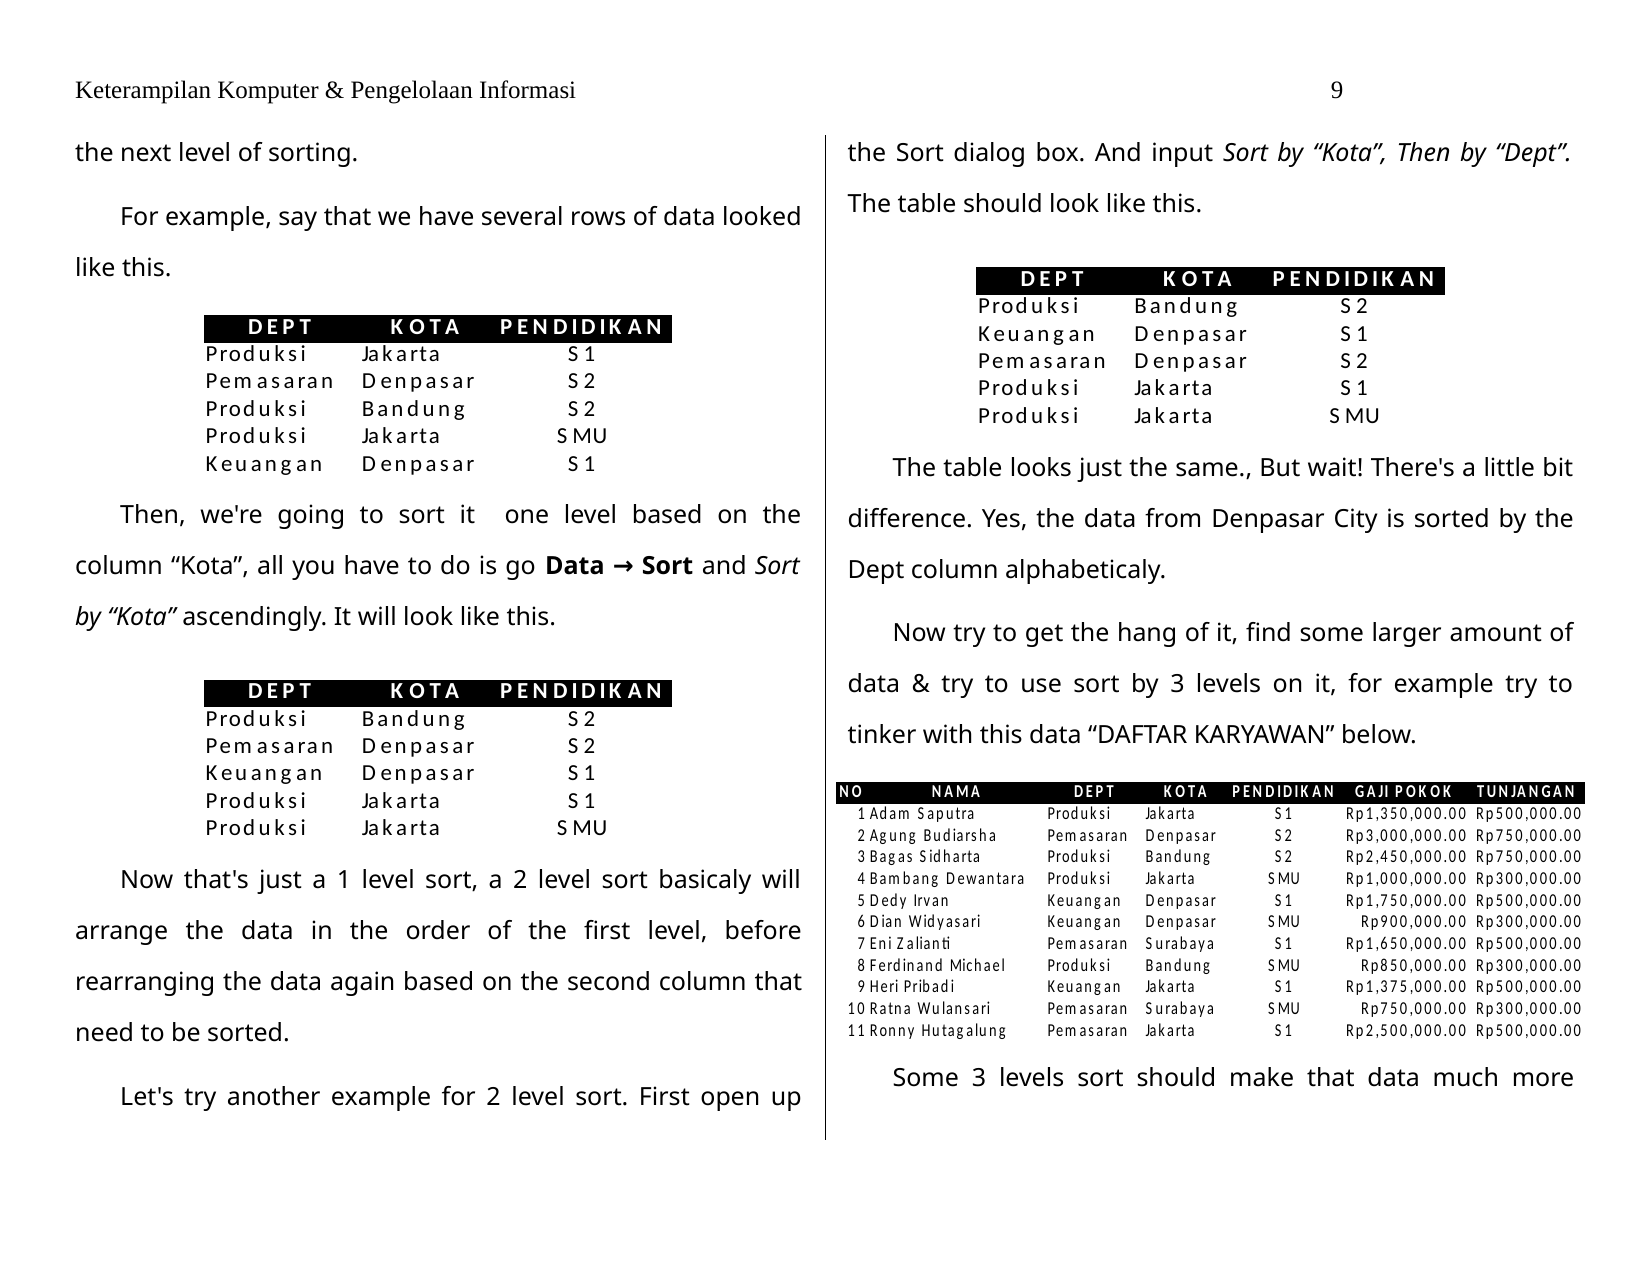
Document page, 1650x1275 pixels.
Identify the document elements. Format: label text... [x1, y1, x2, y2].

text Some 3 levels sort should make that data much more readable, Try sorting based on column 'Kota', 'Dept', or 'Pendidikan'! [847, 804, 1575, 1094]
text Let's try another example for 2 level sort. First open up [75, 1078, 802, 1113]
text Now try to get the hang of it, find some larger amount of data & try to use sort by 3 levels on it, for example try to tinker with this data “DAFTAR KARYAWAN” below. [847, 615, 1575, 751]
text the Sort dialog box. And input Sort by “Kota”, Then by “Dept”. The table should look like this. [847, 135, 1575, 220]
text Now that's just a 1 level sort, a 2 level sort basicaly will arrange the data in the order of the first level, before rearranging the data again based on the second column that need to be sorted. [75, 662, 802, 1049]
text Then, we're going to sort it one level based on the column “Kota”, all you have to do is go Data → Sort and Sort by “Kota” ascendingly. It will look like this. [75, 313, 802, 632]
text For example, say that we have several rows of data looked like this. [75, 198, 802, 284]
text the next level of sorting. [75, 135, 802, 169]
text The table looks just the same., But wait! There's a little bit difference. Yes, the data from Denpasar City is sorted by the Dept column alphabeticaly. [847, 249, 1575, 586]
